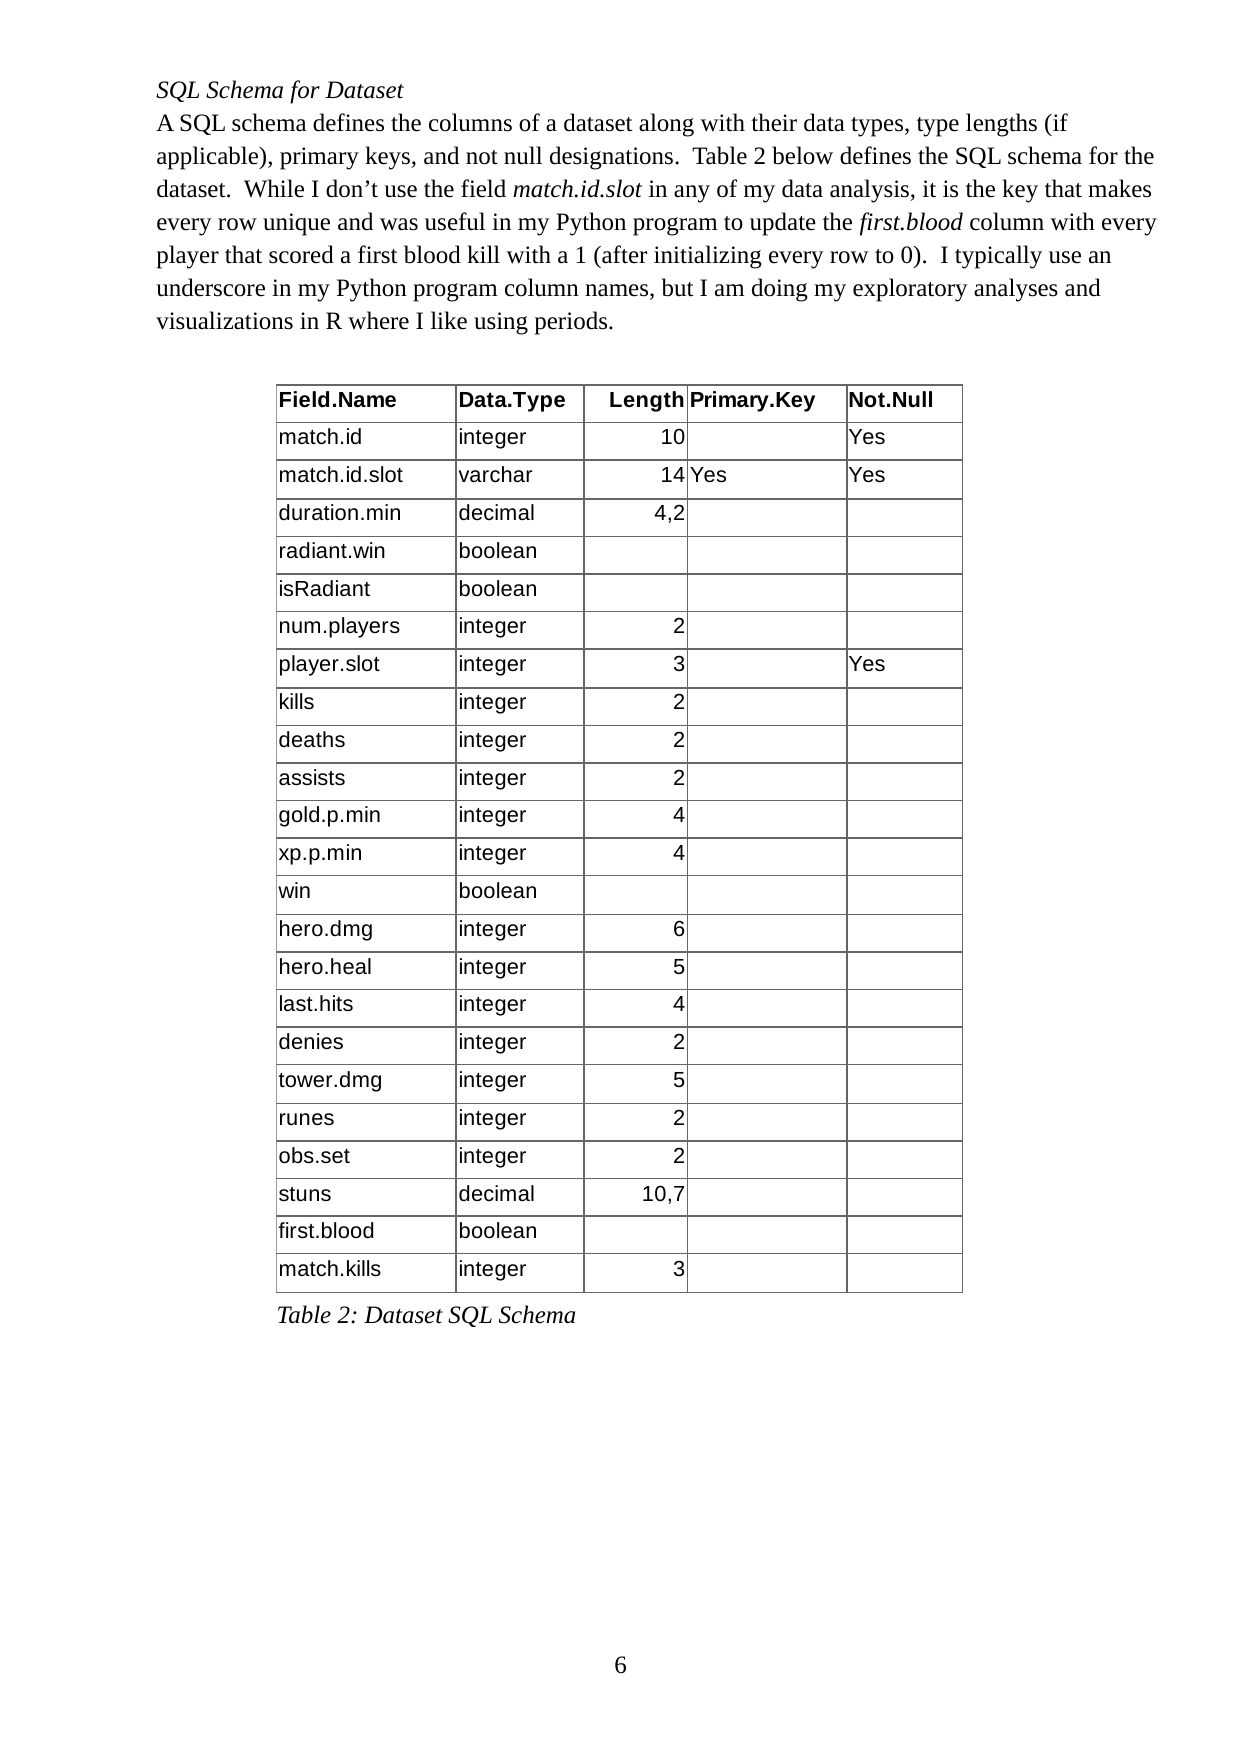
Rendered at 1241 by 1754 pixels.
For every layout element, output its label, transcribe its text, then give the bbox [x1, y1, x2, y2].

text Table 2: Dataset SQL Schema [276, 385, 964, 1329]
text SQL Schema for Dataset [156, 75, 1159, 104]
text A SQL schema defines the columns of a dataset along with their data types, type lengths (if applicable), primary keys, and not null designations. Table 2 below defines the SQL schema for the dataset. While I don’t use the field match.id.slot in any of my data analysis, it is the key that makes every row unique and was useful in my Python program to update the first.blood column with every player that scored a first blood kill with a 1 (after initializing every row to 0). I typically use an underscore in my Python program column names, but I am doing my exploratory analyses and visualizations in R where I like using periods. [156, 108, 1159, 335]
